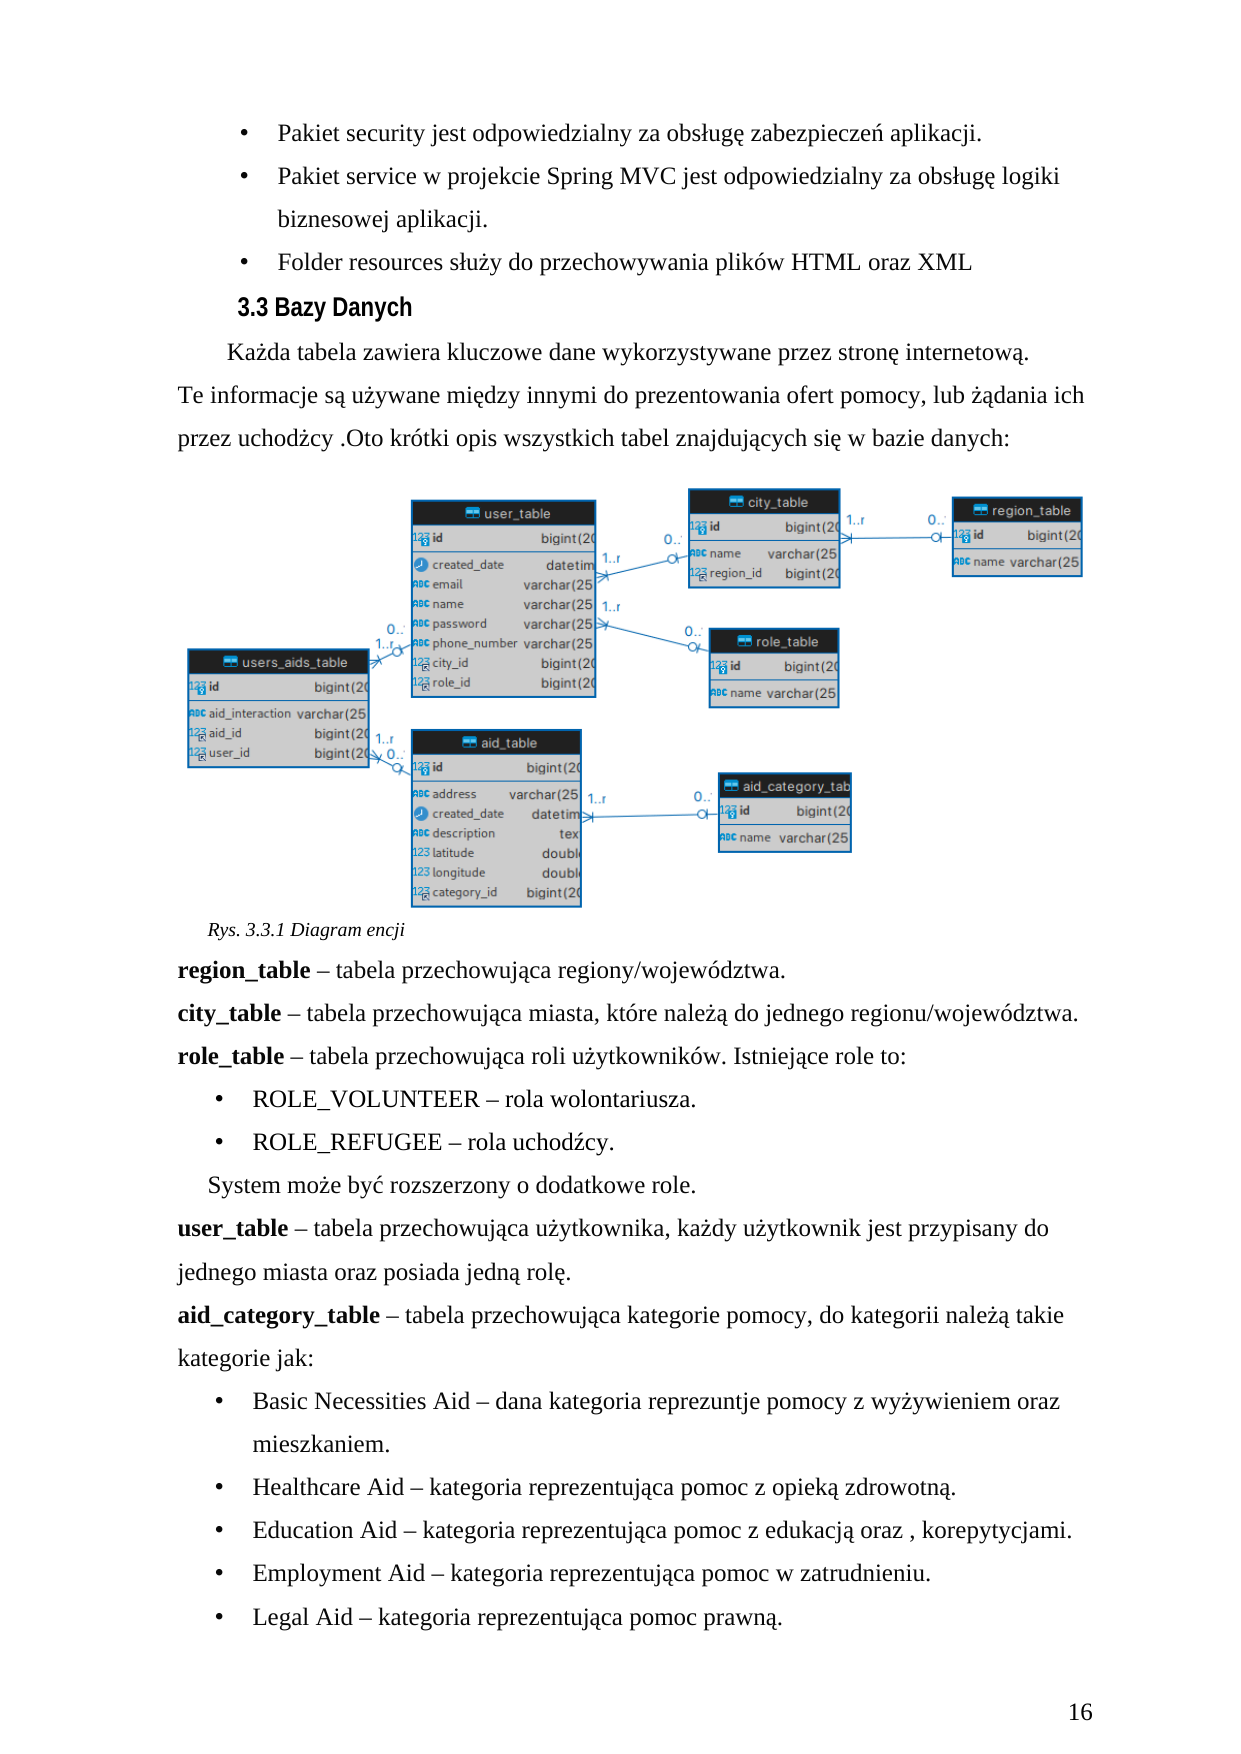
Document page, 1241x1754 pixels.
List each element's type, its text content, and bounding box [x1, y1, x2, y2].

list Basic Necessities Aid – dana kategoria reprezuntje pomocy z wyżywieniem oraz mieszkaniem. [215, 1386, 1092, 1458]
text 3.3 Bazy Danych [207, 291, 1092, 322]
text region_table – tabela przechowująca regiony/województwa. [177, 940, 1092, 983]
text Rys. 3.3.1 Diagram encji [177, 918, 1092, 940]
text System może być rozszerzony o dodatkowe role. [177, 1170, 1092, 1199]
list ROLE_VOLUNTEER – rola wolontariusza. [215, 1084, 1092, 1113]
list Folder resources służy do przechowywania plików HTML oraz XML [240, 247, 1092, 276]
text aid_category_table – tabela przechowująca kategorie pomocy, do kategorii należą takie kategorie jak: [177, 1300, 1092, 1372]
text [177, 467, 1092, 479]
text role_table – tabela przechowująca roli użytkowników. Istniejące role to: [177, 1041, 1092, 1070]
list Education Aid – kategoria reprezentująca pomoc z edukacją oraz , korepytycjami. [215, 1515, 1092, 1544]
list Legal Aid – kategoria reprezentująca pomoc prawną. [215, 1602, 1092, 1630]
list Pakiet security jest odpowiedzialny za obsługę zabezpieczeń aplikacji. [240, 118, 1092, 147]
list Pakiet service w projekcie Spring MVC jest odpowiedzialny za obsługę logiki biznesowej aplikacji. [240, 161, 1092, 233]
text Te informacje są używane między innymi do prezentowania ofert pomocy, lub żądania ich przez uchodżcy .Oto krótki opis wszystkich tabel znajdujących się w bazie danych: [177, 380, 1092, 452]
list ROLE_REFUGEE – rola uchodźcy. [215, 1127, 1092, 1156]
picture [177, 479, 1093, 918]
list Healthcare Aid – kategoria reprezentująca pomoc z opieką zdrowotną. [215, 1472, 1092, 1501]
text city_table – tabela przechowująca miasta, które należą do jednego regionu/województwa. [177, 998, 1092, 1027]
text Każda tabela zawiera kluczowe dane wykorzystywane przez stronę internetową. [177, 337, 1092, 366]
text user_table – tabela przechowująca użytkownika, każdy użytkownik jest przypisany do jednego miasta oraz posiada jedną rolę. [177, 1213, 1092, 1285]
list Employment Aid – kategoria reprezentująca pomoc w zatrudnieniu. [215, 1558, 1092, 1587]
